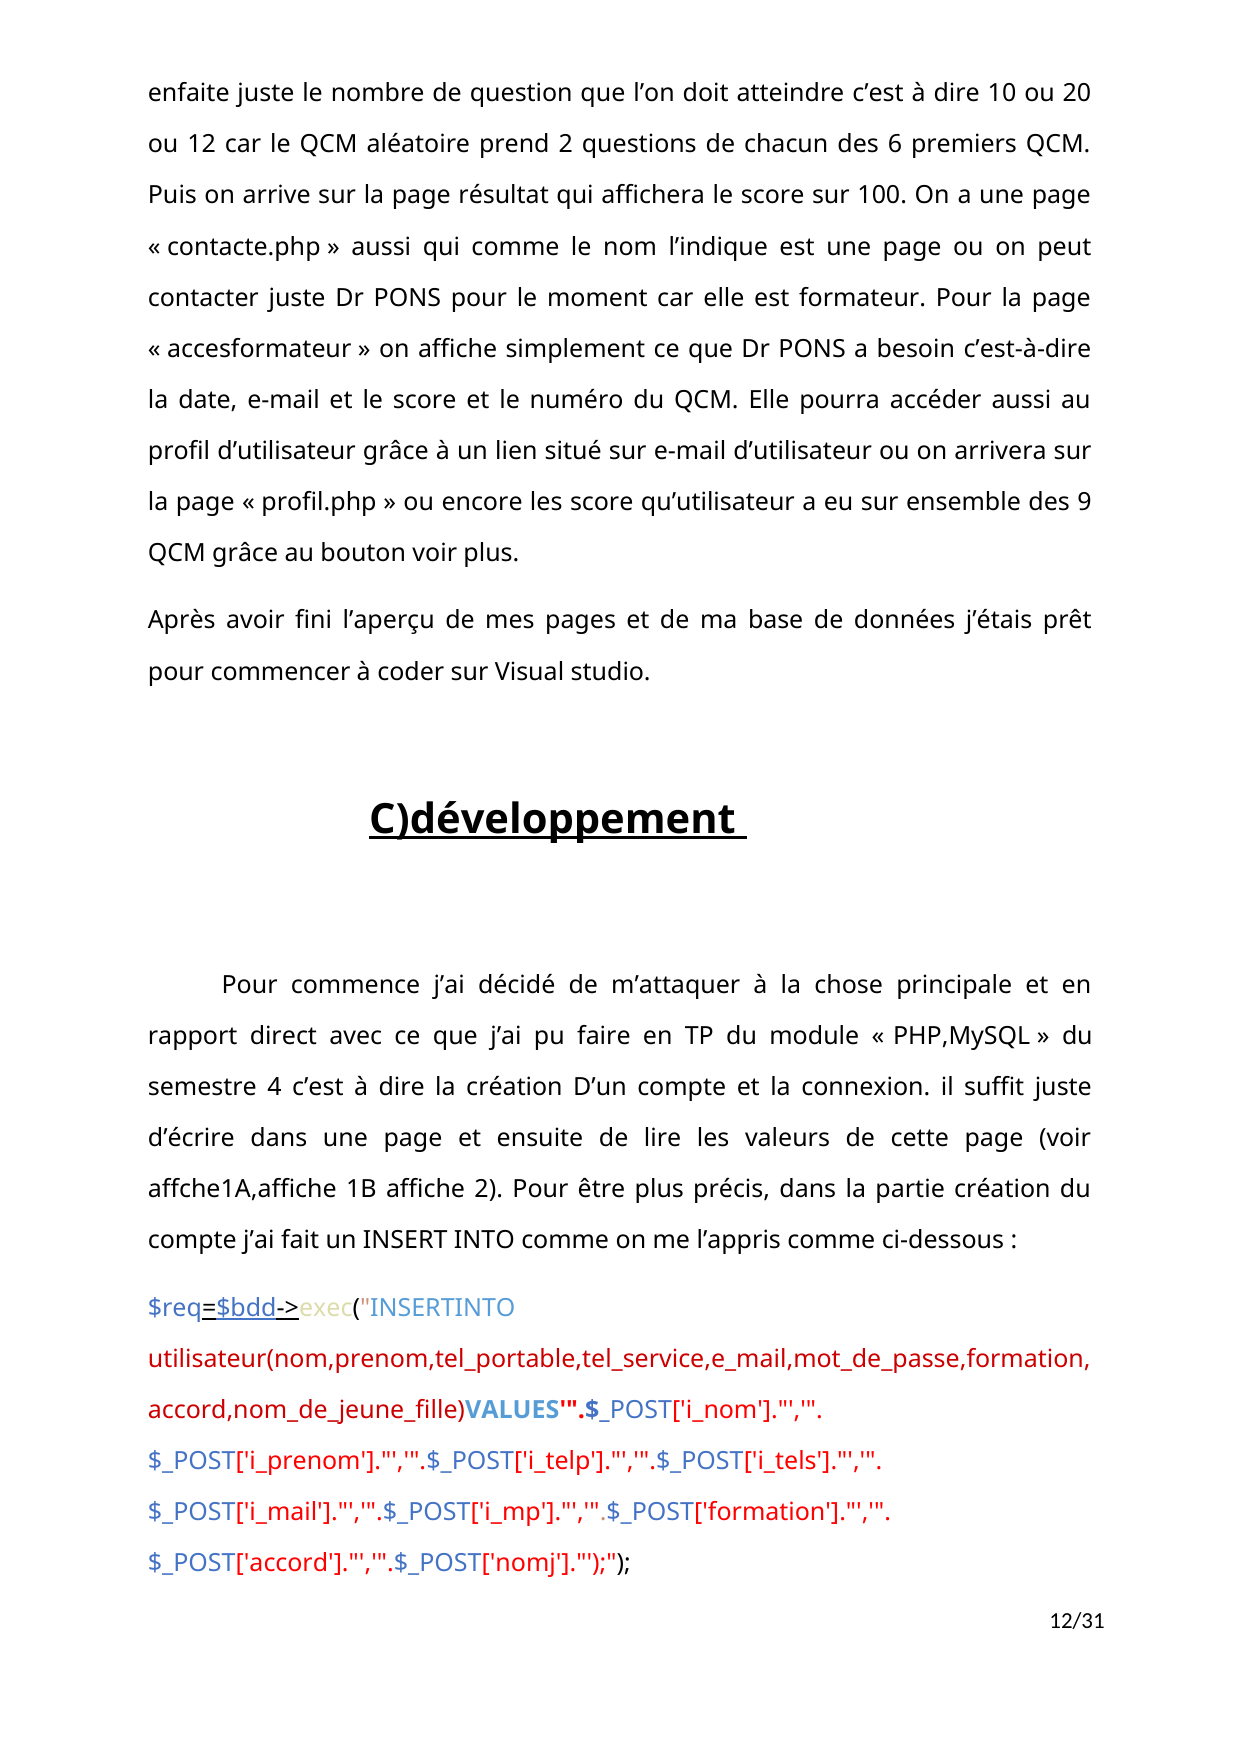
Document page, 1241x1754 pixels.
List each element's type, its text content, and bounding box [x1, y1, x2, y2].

text Après avoir fini l’aperçu de mes pages et de ma base de données j’étais prêt pour commencer à coder sur Visual studio. [148, 602, 1093, 687]
text C)développement [295, 788, 1093, 845]
text enfaite juste le nombre de question que l’on doit atteindre c’est à dire 10 ou 20 ou 12 car le QCM aléatoire prend 2 questions de chacun des 6 premiers QCM. Puis on arrive sur la page résultat qui affichera le score sur 100. On a une page « contacte.php » aussi qui comme le nom l’indique est une page ou on peut contacter juste Dr PONS pour le moment car elle est formateur. Pour la page « accesformateur » on affiche simplement ce que Dr PONS a besoin c’est-à-dire la date, e-mail et le score et le numéro du QCM. Elle pourra accéder aussi au profil d’utilisateur grâce à un lien situé sur e-mail d’utilisateur ou on arrivera sur la page « profil.php » ou encore les score qu’utilisateur a eu sur ensemble des 9 QCM grâce au bouton voir plus. [148, 75, 1093, 568]
text Pour commence j’ai décidé de m’attaquer à la chose principale et en rapport direct avec ce que j’ai pu faire en TP du module « PHP,MySQL » du semestre 4 c’est à dire la création D’un compte et la connexion. il suffit juste d’écrire dans une page et ensuite de lire les valeurs de cette page (voir affche1A,affiche 1B affiche 2). Pour être plus précis, dans la partie création du compte j’ai fait un INSERT INTO comme on me l’appris comme ci-dessous : [148, 966, 1093, 1256]
text $req=$bdd->exec("INSERTINTO utilisateur(nom,prenom,tel_portable,tel_service,e_mail,mot_de_passe,formation,accord,nom_de_jeune_fille)VALUES'".$_POST['i_nom']."','".$_POST['i_prenom']."','".$_POST['i_telp']."','".$_POST['i_tels']."','".$_POST['i_mail']."','".$_POST['i_mp']."','".$_POST['formation']."','".$_POST['accord']."','".$_POST['nomj']."');"); [148, 1289, 1093, 1579]
